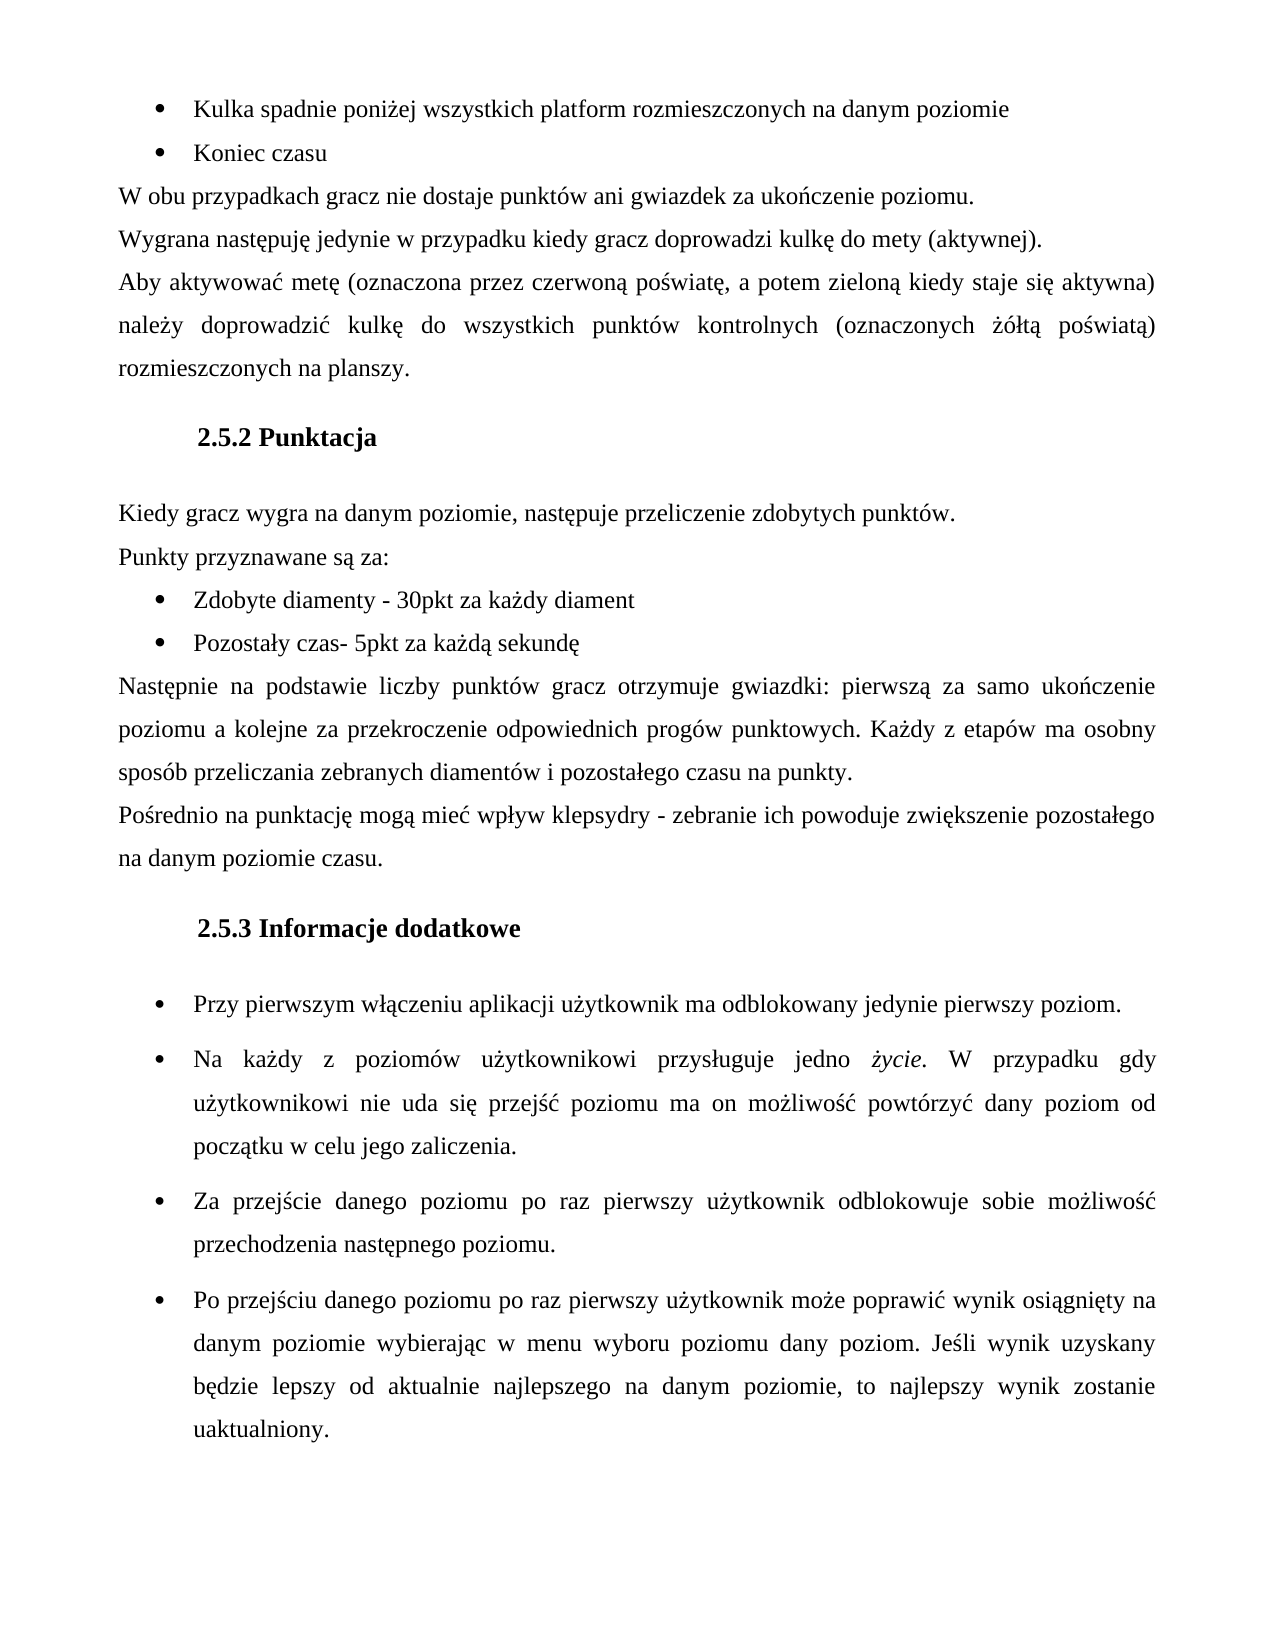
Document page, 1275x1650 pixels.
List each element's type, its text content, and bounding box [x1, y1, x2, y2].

text Następnie na podstawie liczby punktów gracz otrzymuje gwiazdki: pierwszą za samo ukończenie poziomu a kolejne za przekroczenie odpowiednich progów punktowych. Każdy z etapów ma osobny sposób przeliczania zebranych diamentów i pozostałego czasu na punkty. [118, 671, 1157, 786]
list Zdobyte diamenty - 30pkt za każdy diament [156, 585, 1157, 613]
list Przy pierwszym włączeniu aplikacji użytkownik ma odblokowany jedynie pierwszy poziom. [156, 989, 1157, 1018]
text Punkty przyznawane są za: [118, 542, 1157, 570]
list Pozostały czas- 5pkt za każdą sekundę [156, 628, 1157, 657]
text Kiedy gracz wygra na danym poziomie, następuje przeliczenie zdobytych punktów. [118, 498, 1157, 527]
list Kulka spadnie poniżej wszystkich platform rozmieszczonych na danym poziomie [156, 94, 1157, 123]
text Pośrednio na punktację mogą mieć wpływ klepsydry - zebranie ich powoduje zwiększenie pozostałego na danym poziomie czasu. [118, 800, 1157, 872]
subtitle Punktacja [191, 421, 1157, 452]
subtitle Informacje dodatkowe [191, 912, 1157, 943]
list Za przejście danego poziomu po raz pierwszy użytkownik odblokowuje sobie możliwość przechodzenia następnego poziomu. [156, 1186, 1157, 1258]
list Na każdy z poziomów użytkownikowi przysługuje jedno życie. W przypadku gdy użytkownikowi nie uda się przejść poziomu ma on możliwość powtórzyć dany poziom od początku w celu jego zaliczenia. [156, 1044, 1157, 1159]
text W obu przypadkach gracz nie dostaje punktów ani gwiazdek za ukończenie poziomu. [118, 181, 1157, 209]
list Koniec czasu [156, 138, 1157, 166]
text Aby aktywować metę (oznaczona przez czerwoną poświatę, a potem zieloną kiedy staje się aktywna) należy doprowadzić kulkę do wszystkich punktów kontrolnych (oznaczonych żółtą poświatą) rozmieszczonych na planszy. [118, 267, 1157, 382]
text Wygrana następuję jedynie w przypadku kiedy gracz doprowadzi kulkę do mety (aktywnej). [118, 224, 1157, 253]
list Po przejściu danego poziomu po raz pierwszy użytkownik może poprawić wynik osiągnięty na danym poziomie wybierając w menu wyboru poziomu dany poziom. Jeśli wynik uzyskany będzie lepszy od aktualnie najlepszego na danym poziomie, to najlepszy wynik zostanie uaktualniony. [156, 1285, 1157, 1443]
